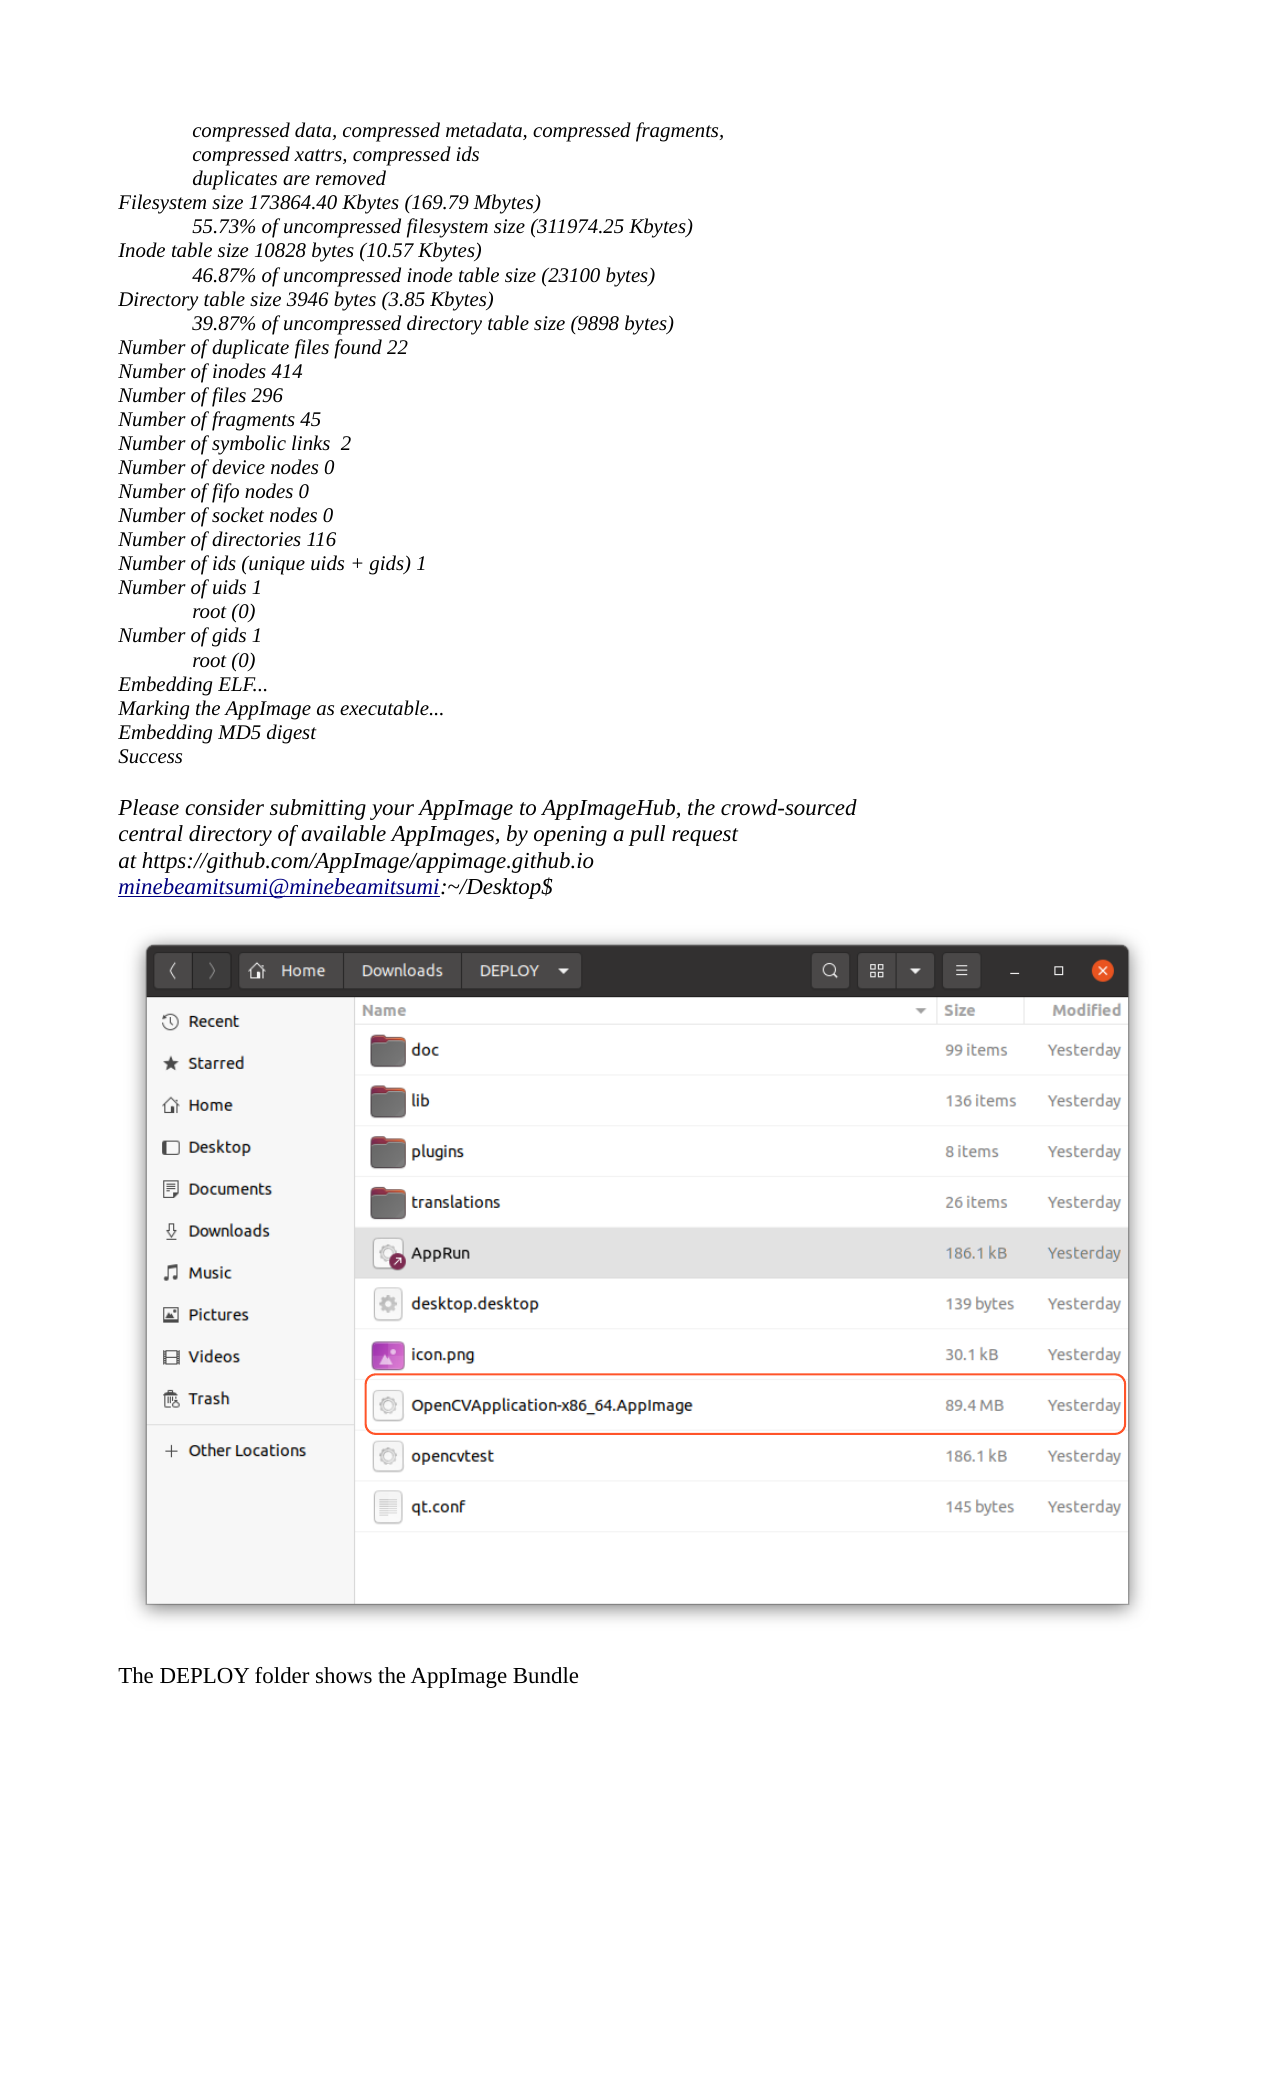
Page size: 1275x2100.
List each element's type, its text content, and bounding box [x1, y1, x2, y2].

text The DEPLOY folder shows the AppImage Bundle [118, 1662, 1157, 1689]
picture [118, 920, 1157, 1636]
text Success [118, 744, 1157, 768]
text Number of files 296 [118, 383, 1157, 407]
text Number of fifo nodes 0 [118, 479, 1157, 503]
text duplicates are removed [118, 166, 1157, 190]
text minebeamitsumi@minebeamitsumi:~/Desktop$ [118, 873, 1157, 899]
text Embedding ELF... [118, 672, 1157, 696]
text Number of directories 116 [118, 527, 1157, 551]
text Directory table size 3946 bytes (3.85 Kbytes) [118, 287, 1157, 311]
text 46.87% of uncompressed inode table size (23100 bytes) [118, 262, 1157, 287]
text root (0) [118, 647, 1157, 672]
text Number of uids 1 [118, 575, 1157, 599]
text Number of duplicate files found 22 [118, 335, 1157, 359]
text Number of fragments 45 [118, 407, 1157, 431]
text Please consider submitting your AppImage to AppImageHub, the crowd-sourced [118, 794, 1157, 821]
text Number of device nodes 0 [118, 455, 1157, 479]
text compressed data, compressed metadata, compressed fragments, [118, 118, 1157, 142]
text Inode table size 10828 bytes (10.57 Kbytes) [118, 238, 1157, 262]
text root (0) [118, 599, 1157, 623]
text Number of symbolic links 2 [118, 431, 1157, 455]
text Number of ids (unique uids + gids) 1 [118, 551, 1157, 575]
text Embedding MD5 digest [118, 720, 1157, 744]
text 39.87% of uncompressed directory table size (9898 bytes) [118, 311, 1157, 335]
text compressed xattrs, compressed ids [118, 142, 1157, 166]
text central directory of available AppImages, by opening a pull request [118, 821, 1157, 847]
text Number of socket nodes 0 [118, 503, 1157, 527]
text Filesystem size 173864.40 Kbytes (169.79 Mbytes) [118, 190, 1157, 214]
text 55.73% of uncompressed filesystem size (311974.25 Kbytes) [118, 214, 1157, 238]
text Marking the AppImage as executable... [118, 696, 1157, 720]
text Number of inodes 414 [118, 359, 1157, 383]
text Number of gids 1 [118, 623, 1157, 647]
text at https://github.com/AppImage/appimage.github.io [118, 847, 1157, 873]
